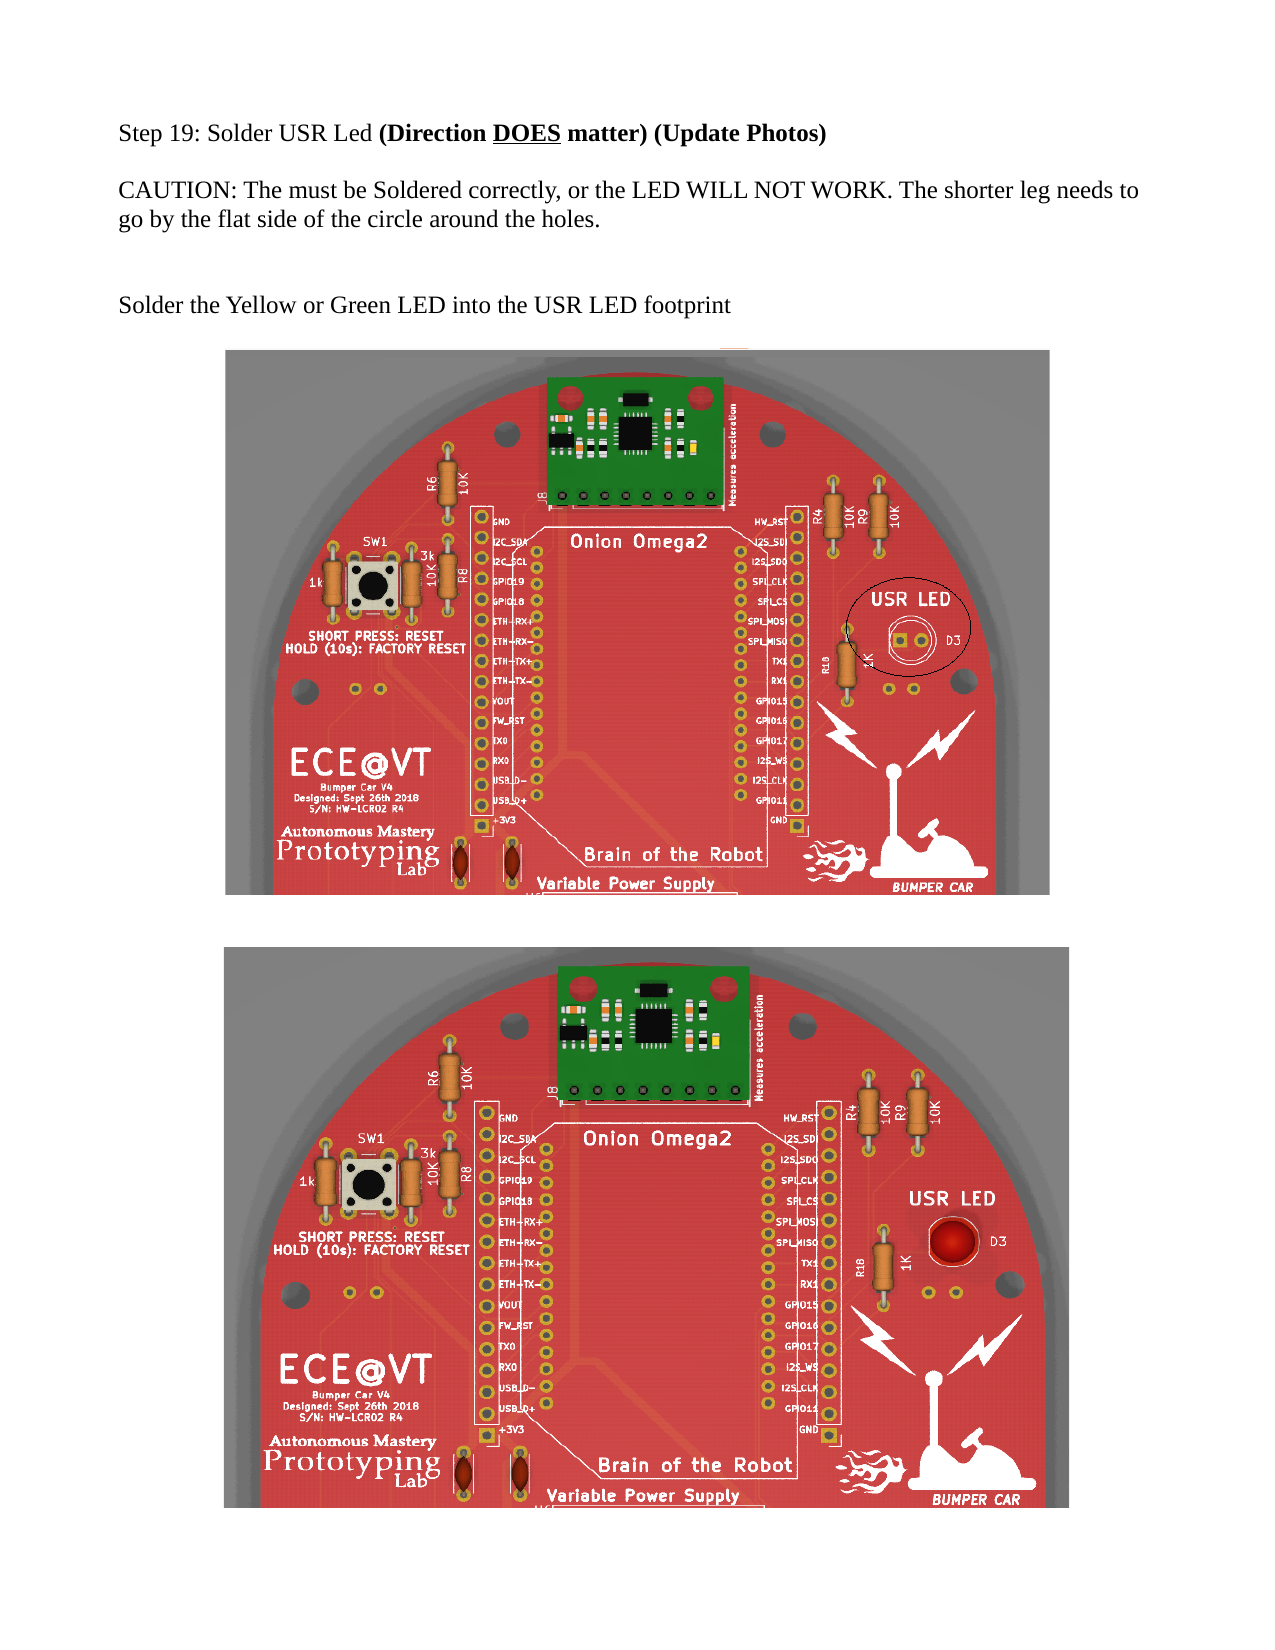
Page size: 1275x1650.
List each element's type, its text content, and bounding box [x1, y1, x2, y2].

text Solder the Yellow or Green LED into the USR LED footprint [118, 291, 1157, 319]
picture [223, 947, 1070, 1508]
text Step 19: Solder USR Led (Direction DOES matter) (Update Photos) [118, 118, 1157, 147]
text CAUTION: The must be Soldered correctly, or the LED WILL NOT WORK. The shorter leg needs to go by the flat side of the circle around the holes. [118, 176, 1157, 233]
picture [225, 348, 1050, 895]
